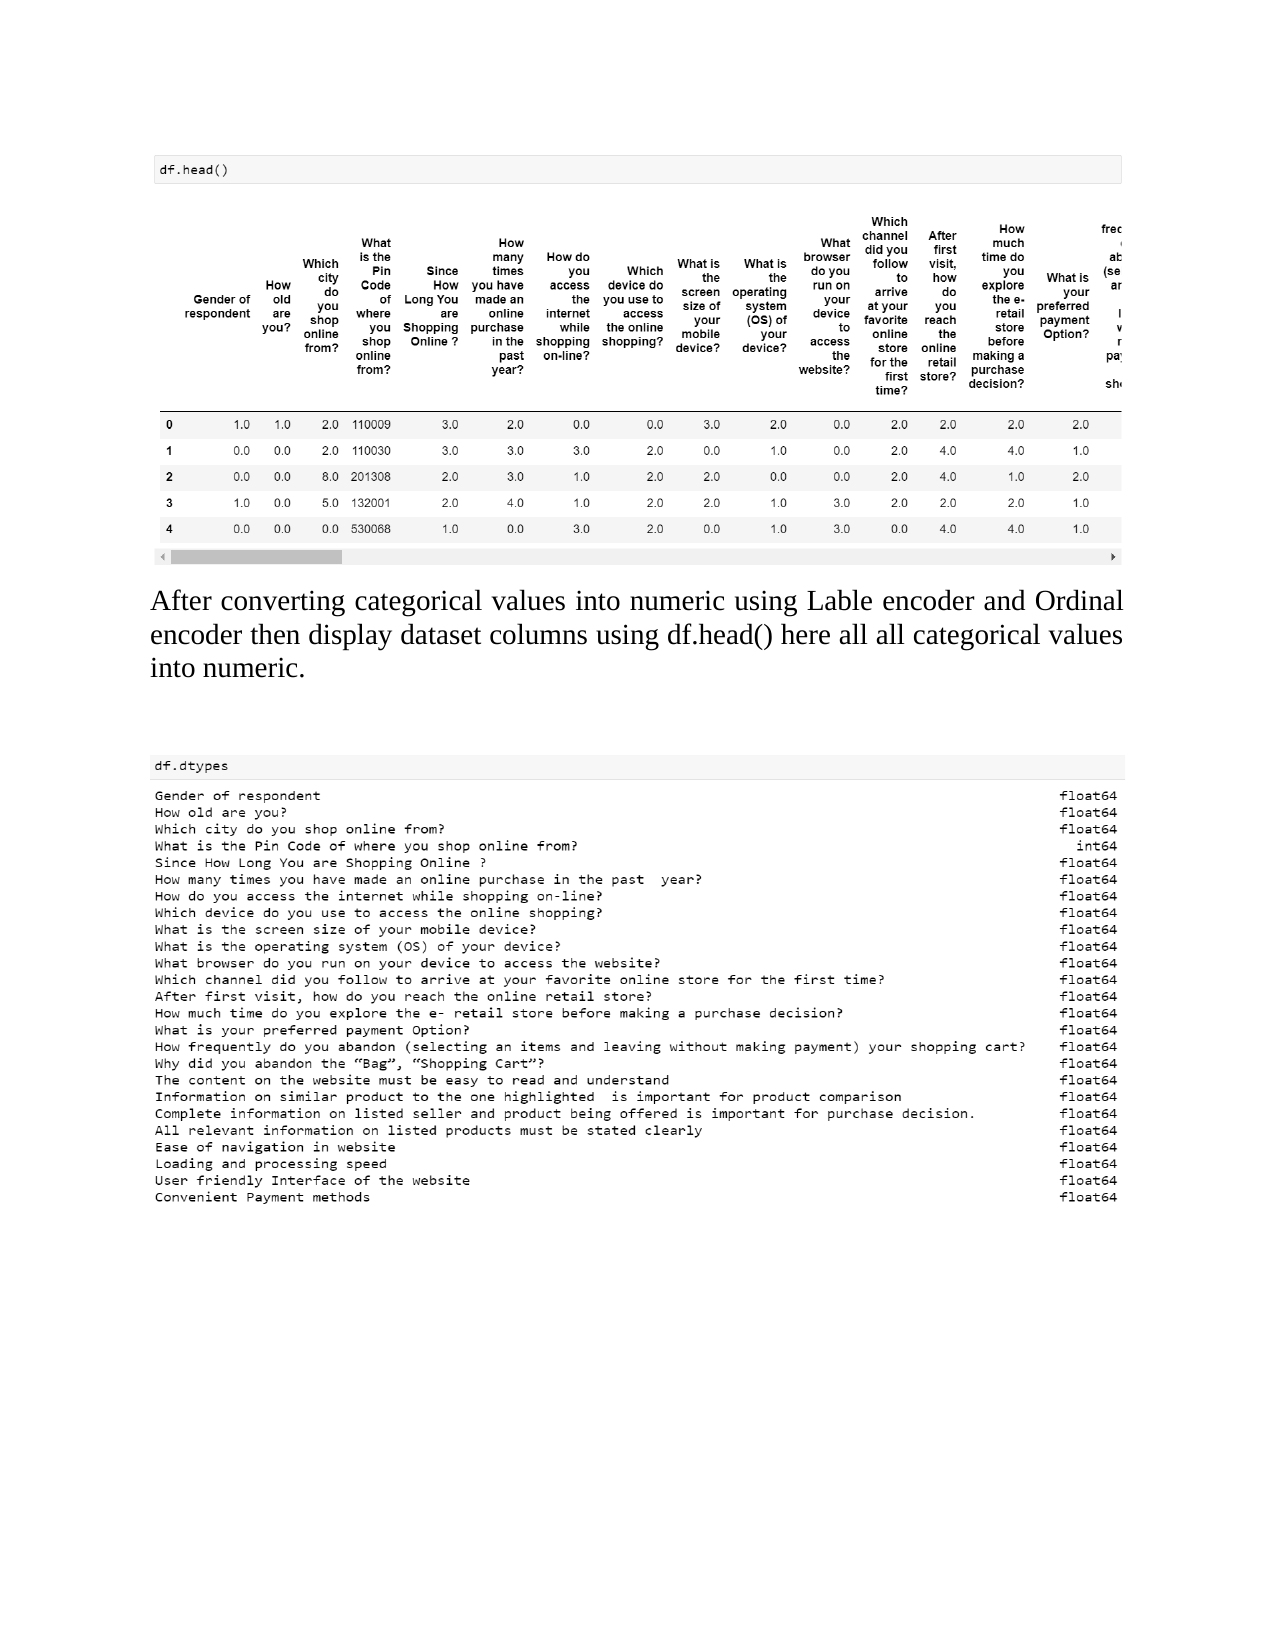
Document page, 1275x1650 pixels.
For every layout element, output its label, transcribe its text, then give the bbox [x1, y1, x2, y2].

text After converting categorical values into numeric using Lable encoder and Ordinal encoder then display dataset columns using df.head() here all all categorical values into numeric. [150, 583, 1125, 684]
